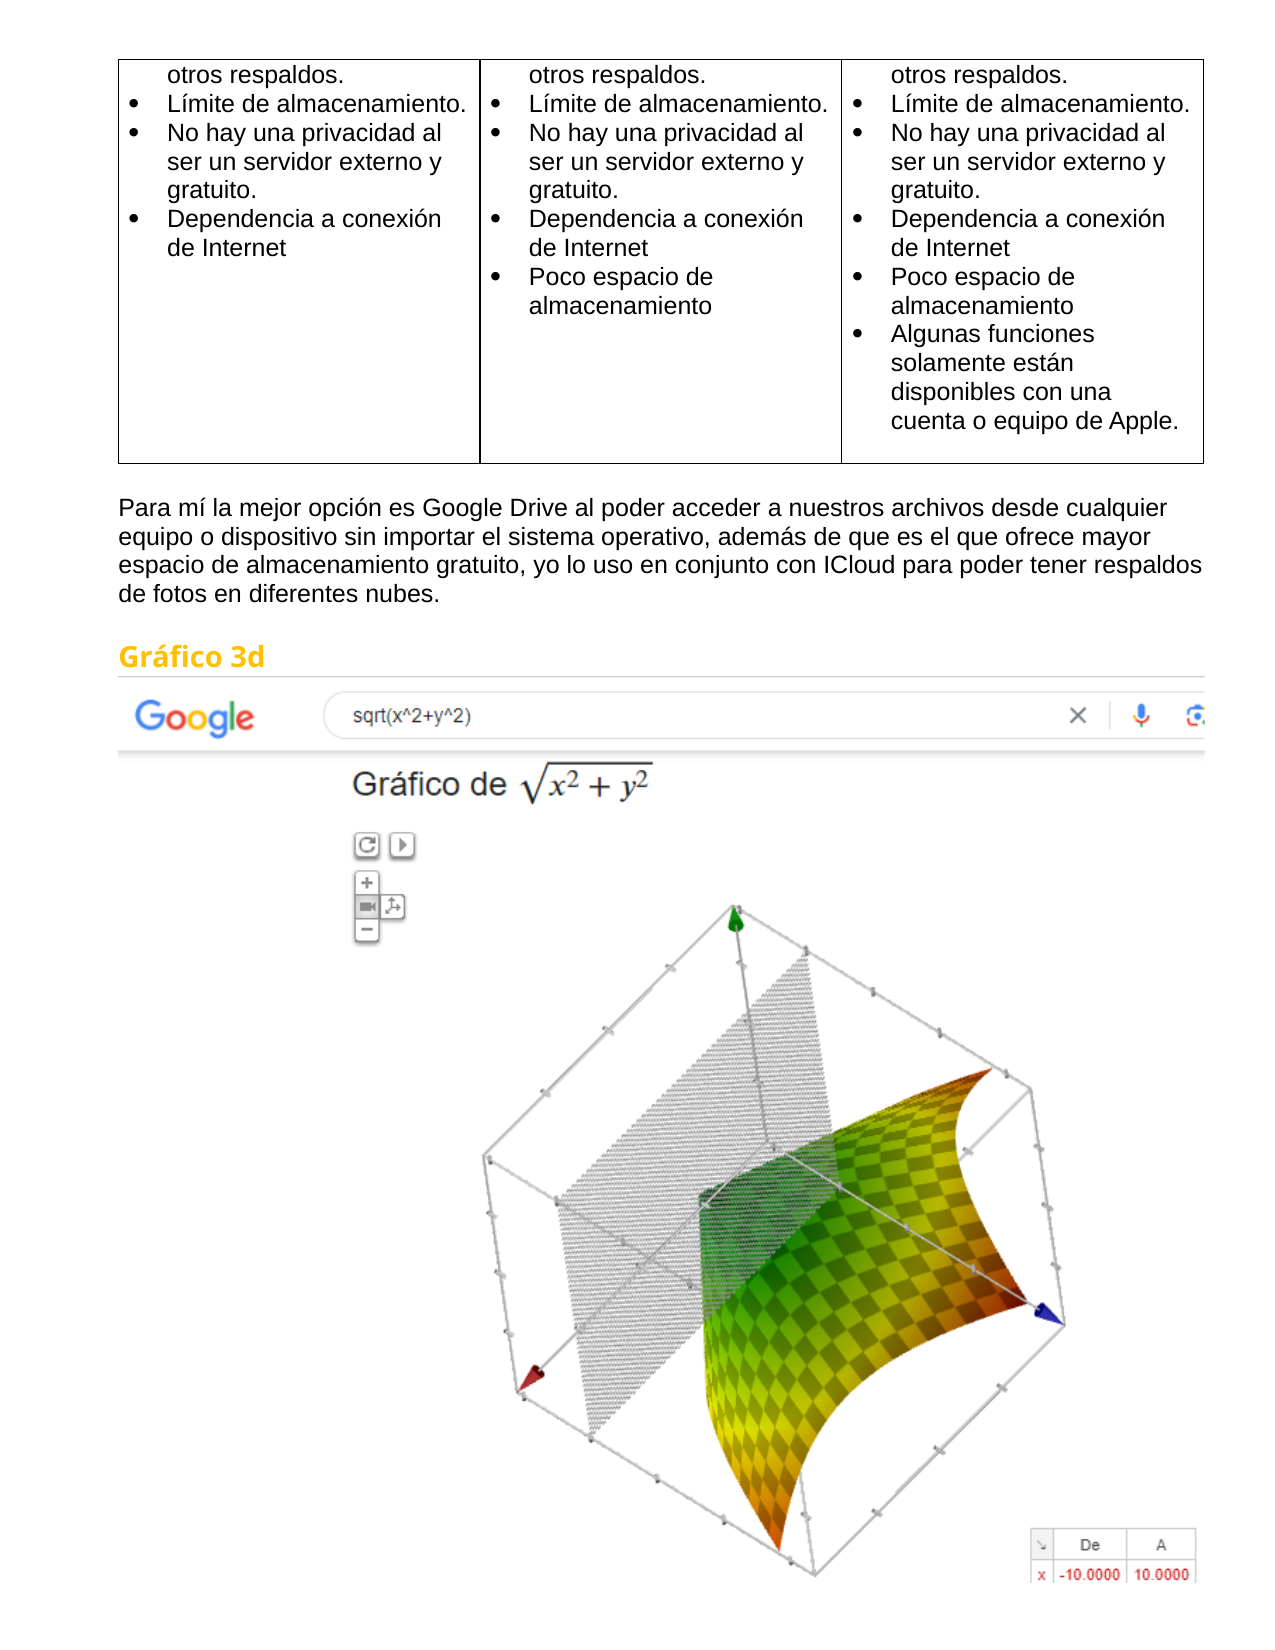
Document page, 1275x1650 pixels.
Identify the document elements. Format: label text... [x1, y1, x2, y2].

text Para mí la mejor opción es Google Drive al poder acceder a nuestros archivos desde cualquier equipo o dispositivo sin importar el sistema operativo, además de que es el que ofrece mayor espacio de almacenamiento gratuito, yo lo uso en conjunto con ICloud para poder tener respaldos de fotos en diferentes nubes. [118, 493, 1205, 608]
table_cell Desventajas Dependencia a no usar otros respaldos. Límite de almacenamiento. No hay una privacidad al ser un servidor externo y gratuito. Dependencia a conexión de Internet Poco espacio de almacenamiento [481, 60, 841, 463]
text Gráfico 3d [118, 637, 1205, 676]
table_cell Desventajas Dependencia a no usar otros respaldos. Límite de almacenamiento. No hay una privacidad al ser un servidor externo y gratuito. Dependencia a conexión de Internet Poco espacio de almacenamiento Algunas funciones solamente están disponibles con una cuenta o equipo de Apple. [842, 60, 1203, 463]
table_cell Desventajas Dependencia a no usar otros respaldos. Límite de almacenamiento. No hay una privacidad al ser un servidor externo y gratuito. Dependencia a conexión de Internet [119, 60, 479, 463]
